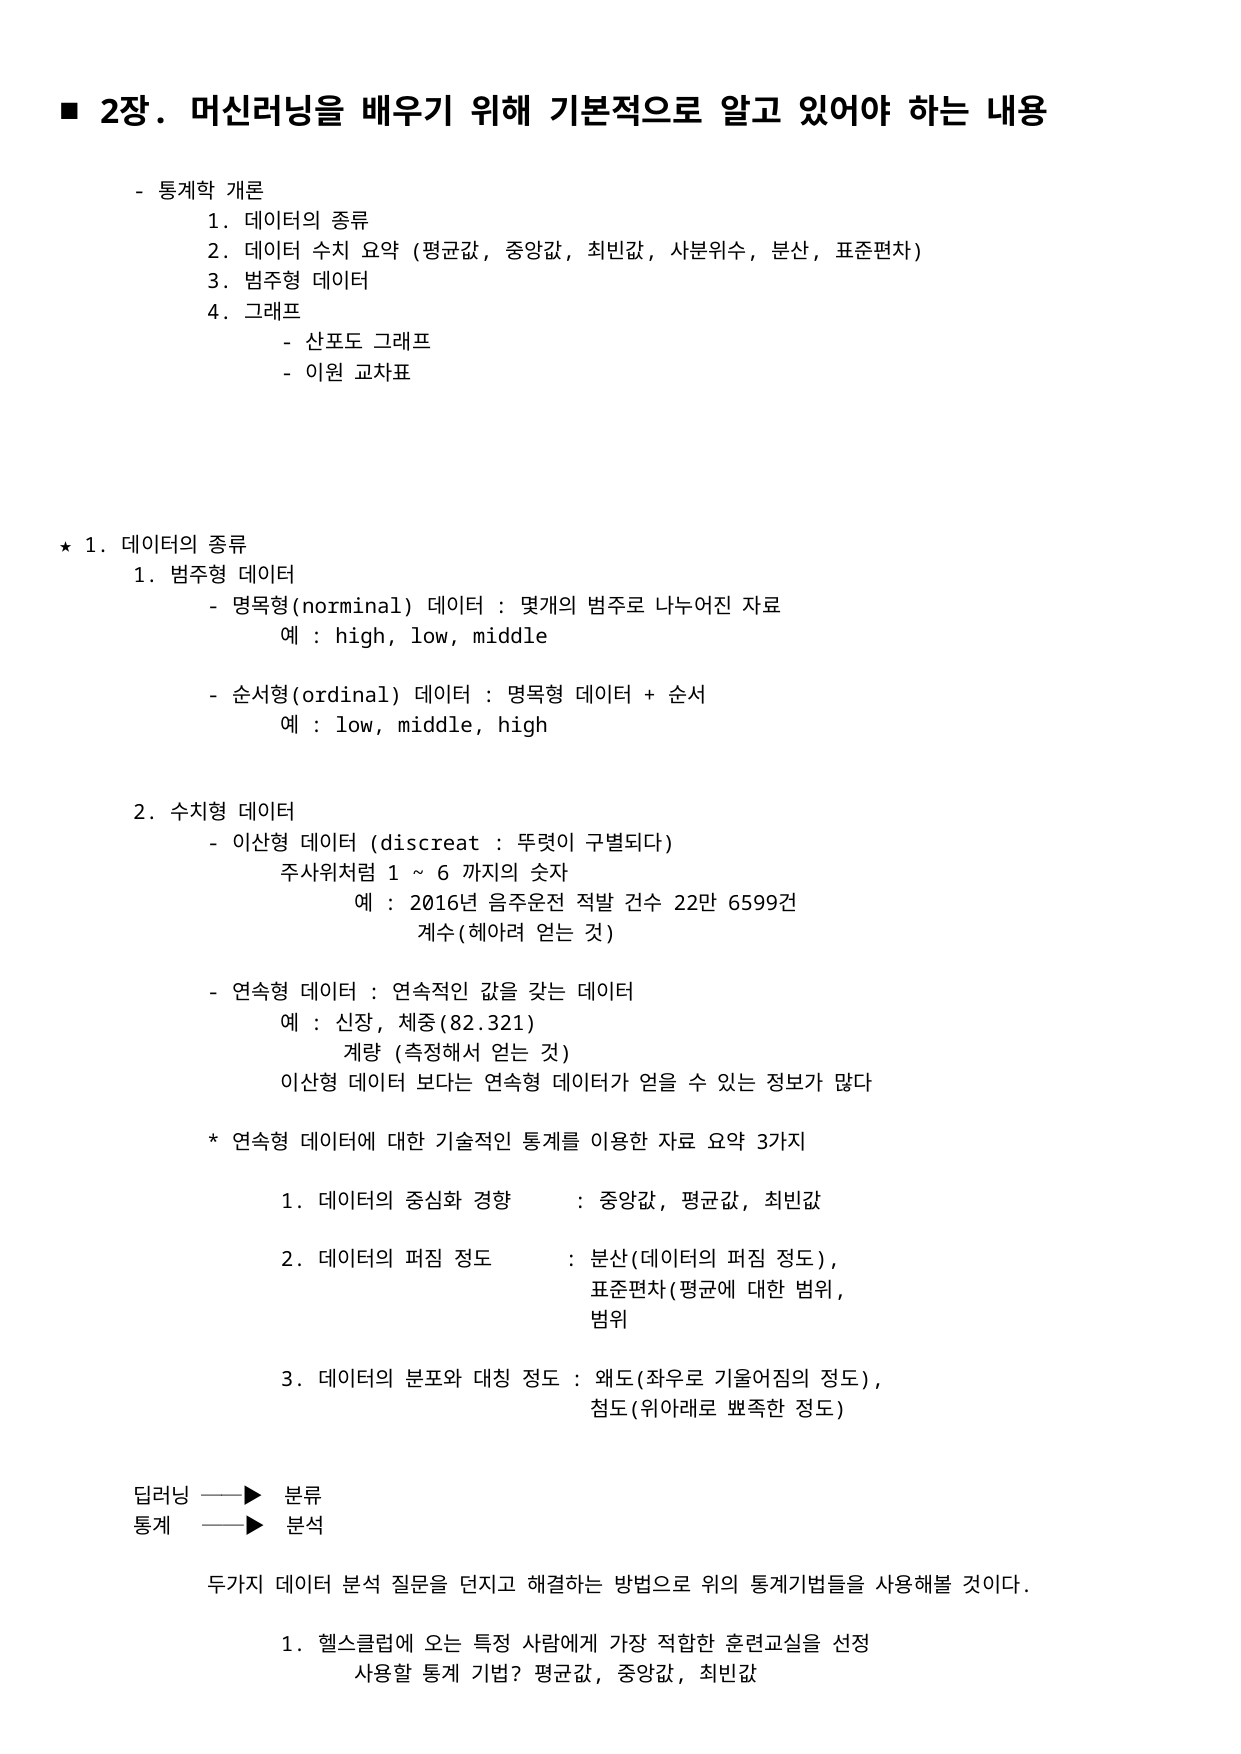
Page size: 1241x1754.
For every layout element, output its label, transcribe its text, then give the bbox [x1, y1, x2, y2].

text 1. 데이터의 종류 [59, 204, 1181, 234]
text 3. 범주형 데이터 [59, 265, 1181, 295]
text 2. 데이터 수치 요약 (평균값, 중앙값, 최빈값, 사분위수, 분산, 표준편차) [59, 234, 1181, 265]
text 예 : 신장, 체중(82.321) [59, 1006, 1181, 1036]
text 통계 ──▶ 분석 [59, 1510, 1181, 1540]
text 범위 [59, 1303, 1181, 1333]
text - 이산형 데이터 (discreat : 뚜렷이 구별되다) [59, 826, 1181, 856]
text - 통계학 개론 [59, 174, 1181, 204]
text - 순서형(ordinal) 데이터 : 명목형 데이터 + 순서 [59, 678, 1181, 708]
text - 명목형(norminal) 데이터 : 몇개의 범주로 나누어진 자료 [59, 589, 1181, 619]
text * 연속형 데이터에 대한 기술적인 통계를 이용한 자료 요약 3가지 [59, 1125, 1181, 1155]
text 이산형 데이터 보다는 연속형 데이터가 얻을 수 있는 정보가 많다 [59, 1066, 1181, 1097]
text 두가지 데이터 분석 질문을 던지고 해결하는 방법으로 위의 통계기법들을 사용해볼 것이다. [59, 1568, 1181, 1599]
text - 연속형 데이터 : 연속적인 값을 갖는 데이터 [59, 975, 1181, 1006]
text 계수(헤아려 얻는 것) [59, 917, 1181, 947]
text 4. 그래프 [59, 295, 1181, 325]
text ★ 1. 데이터의 종류 [59, 528, 1181, 558]
text 3. 데이터의 분포와 대칭 정도 : 왜도(좌우로 기울어짐의 정도), [59, 1362, 1181, 1392]
text 예 : high, low, middle [59, 619, 1181, 649]
text 주사위처럼 1 ~ 6 까지의 숫자 [59, 856, 1181, 886]
text 2. 수치형 데이터 [59, 795, 1181, 826]
text 표준편차(평균에 대한 범위, [59, 1273, 1181, 1303]
text - 이원 교차표 [59, 356, 1181, 386]
text - 산포도 그래프 [59, 325, 1181, 356]
text 1. 헬스클럽에 오는 특정 사람에게 가장 적합한 훈련교실을 선정 [59, 1627, 1181, 1658]
text 2. 데이터의 퍼짐 정도 : 분산(데이터의 퍼짐 정도), [59, 1243, 1181, 1273]
subtitle ■ 2장. 머신러닝을 배우기 위해 기본적으로 알고 있어야 하는 내용 [59, 84, 1181, 133]
text 예 : low, middle, high [59, 708, 1181, 738]
text 예 : 2016년 음주운전 적발 건수 22만 6599건 [59, 886, 1181, 917]
text 1. 데이터의 중심화 경향 : 중앙값, 평균값, 최빈값 [59, 1184, 1181, 1214]
text 1. 범주형 데이터 [59, 558, 1181, 589]
text 딥러닝 ──▶ 분류 [59, 1479, 1181, 1510]
text 계량 (측정해서 얻는 것) [59, 1036, 1181, 1066]
text 사용할 통계 기법? 평균값, 중앙값, 최빈값 [59, 1658, 1181, 1688]
text 첨도(위아래로 뾰족한 정도) [59, 1392, 1181, 1423]
